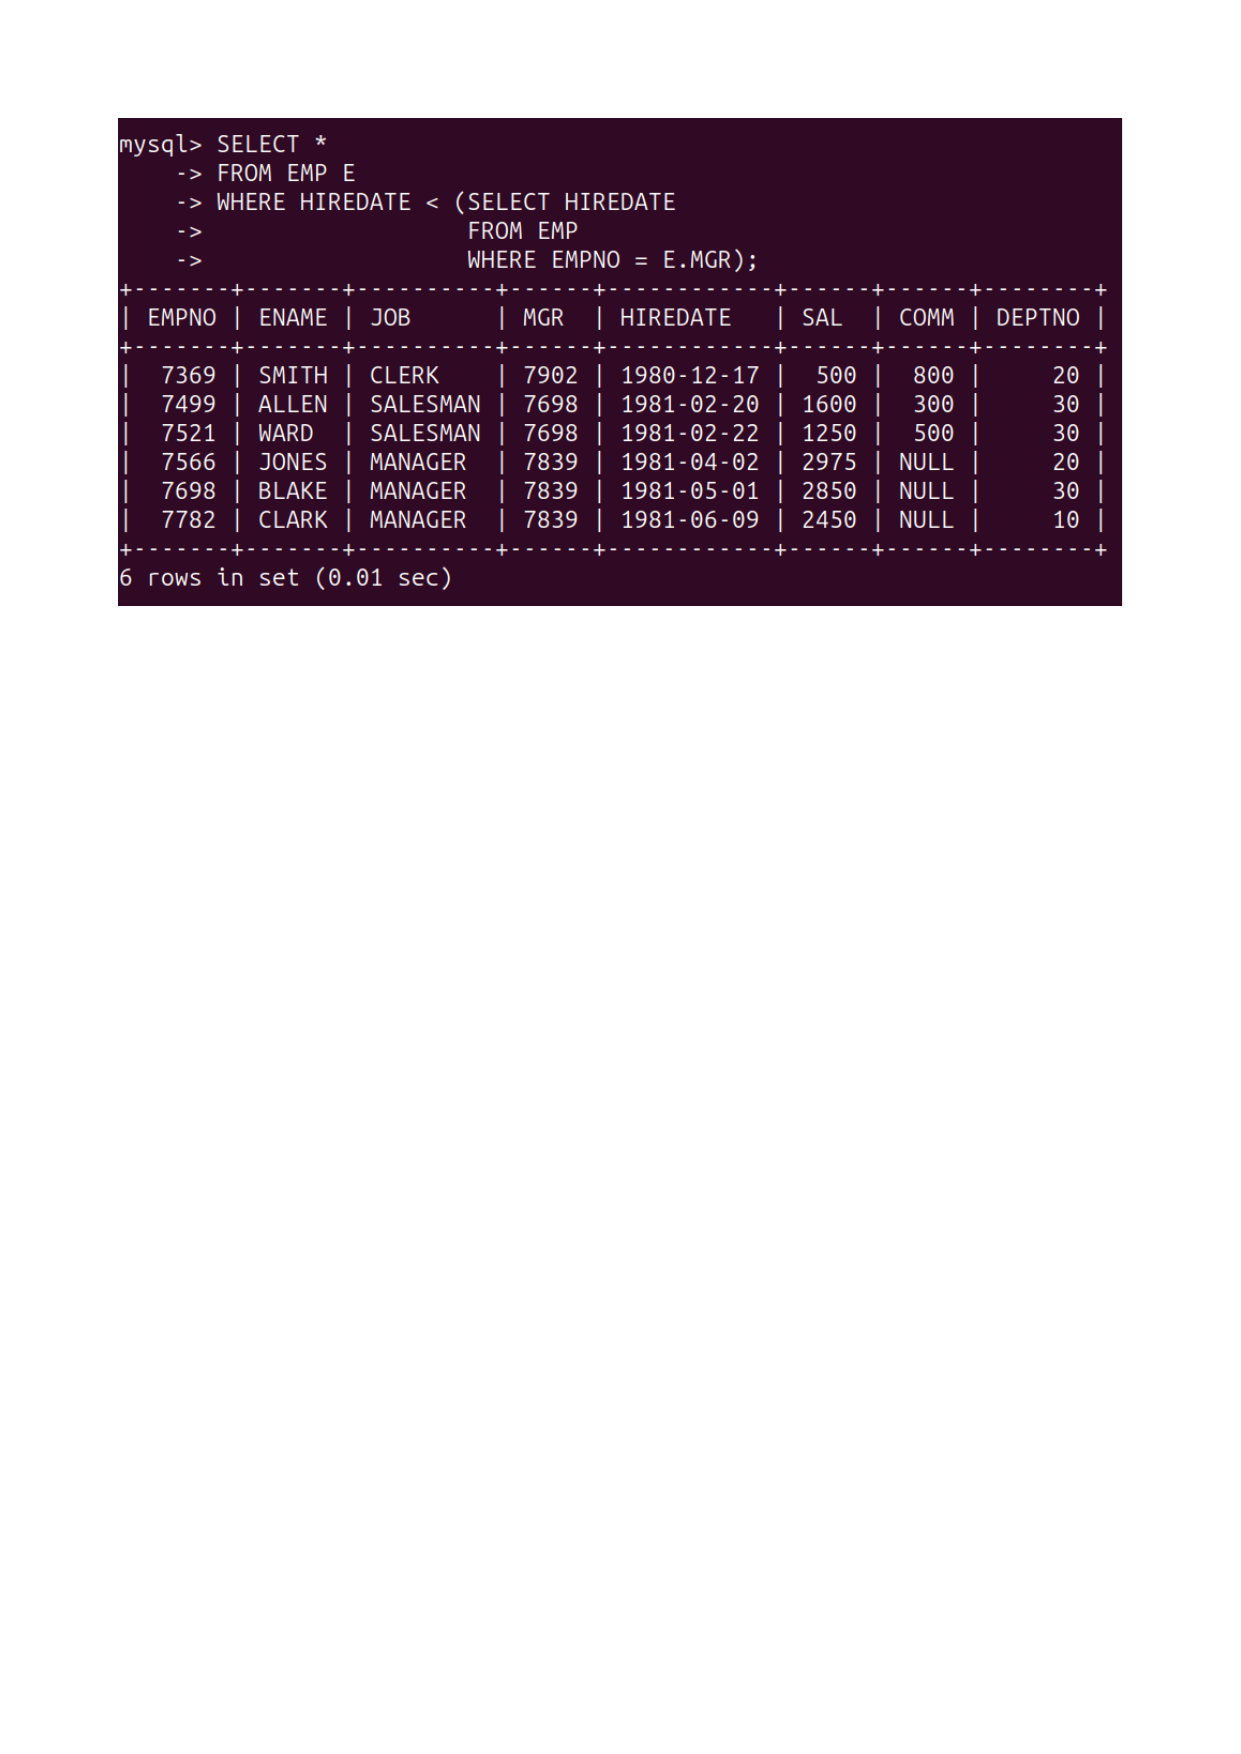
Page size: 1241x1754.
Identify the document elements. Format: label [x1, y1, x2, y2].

picture [118, 118, 1123, 606]
